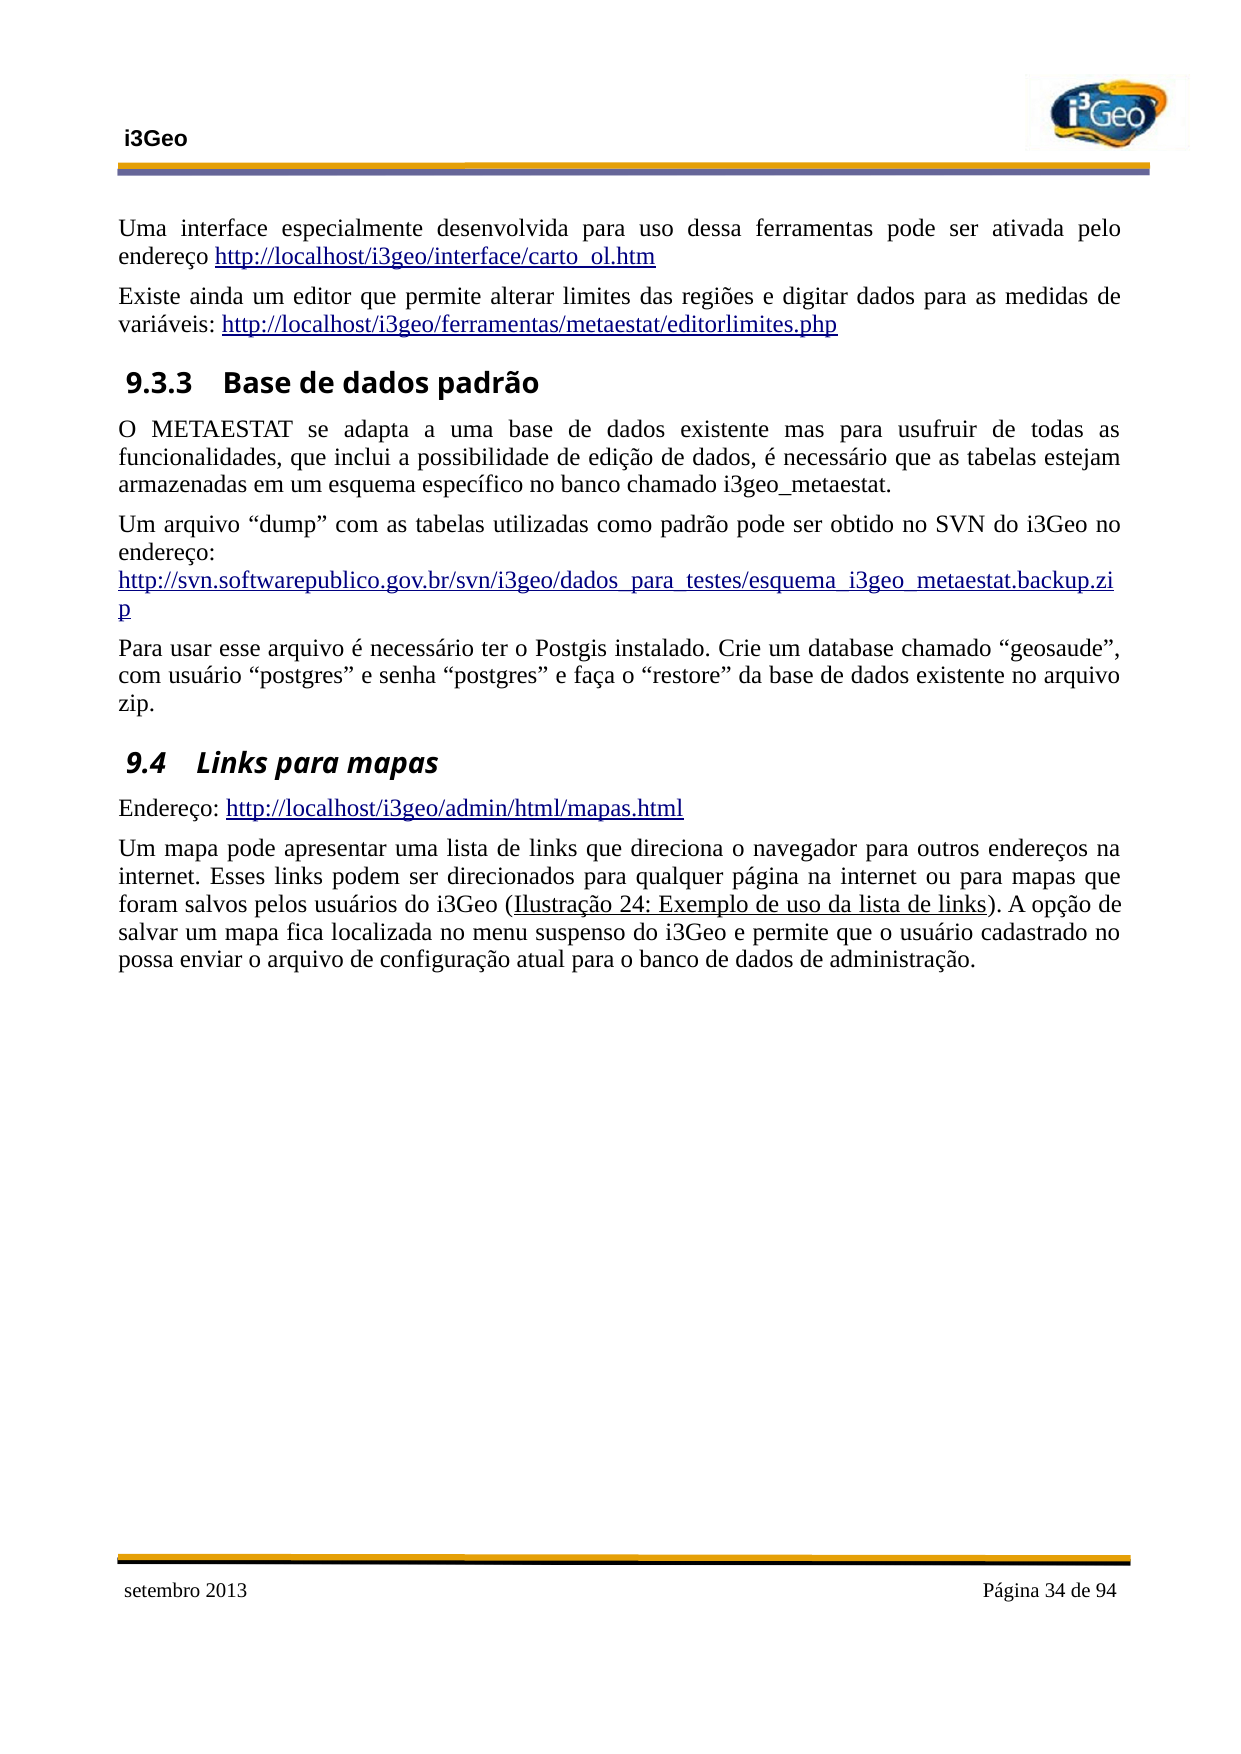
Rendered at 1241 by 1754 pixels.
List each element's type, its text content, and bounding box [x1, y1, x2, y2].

text Um mapa pode apresentar uma lista de links que direciona o navegador para outros endereços na internet. Esses links podem ser direcionados para qualquer página na internet ou para mapas que foram salvos pelos usuários do i3Geo (Ilustração 24: Exemplo de uso da lista de links). A opção de salvar um mapa fica localizada no menu suspenso do i3Geo e permite que o usuário cadastrado no possa enviar o arquivo de configuração atual para o banco de dados de administração. [118, 834, 1122, 973]
text Existe ainda um editor que permite alterar limites das regiões e digitar dados para as medidas de variáveis: http://localhost/i3geo/ferramentas/metaestat/editorlimites.php [118, 282, 1122, 338]
subtitle Links para mapas [118, 742, 1122, 782]
text O METAESTAT se adapta a uma base de dados existente mas para usufruir de todas as funcionalidades, que inclui a possibilidade de edição de dados, é necessário que as tabelas estejam armazenadas em um esquema específico no banco chamado i3geo_metaestat. [118, 415, 1122, 498]
text Uma interface especialmente desenvolvida para uso dessa ferramentas pode ser ativada pelo endereço http://localhost/i3geo/interface/carto_ol.htm [118, 214, 1122, 270]
picture [1025, 74, 1191, 151]
subtitle Base de dados padrão [118, 363, 1122, 402]
text Endereço: http://localhost/i3geo/admin/html/mapas.html [118, 794, 1122, 822]
text Para usar esse arquivo é necessário ter o Postgis instalado. Crie um database chamado “geosaude”, com usuário “postgres” e senha “postgres” e faça o “restore” da base de dados existente no arquivo zip. [118, 634, 1122, 717]
text Um arquivo “dump” com as tabelas utilizadas como padrão pode ser obtido no SVN do i3Geo no endereço: http://svn.softwarepublico.gov.br/svn/i3geo/dados_para_testes/esquema_i3geo_metaestat.backup.zip [118, 511, 1122, 621]
